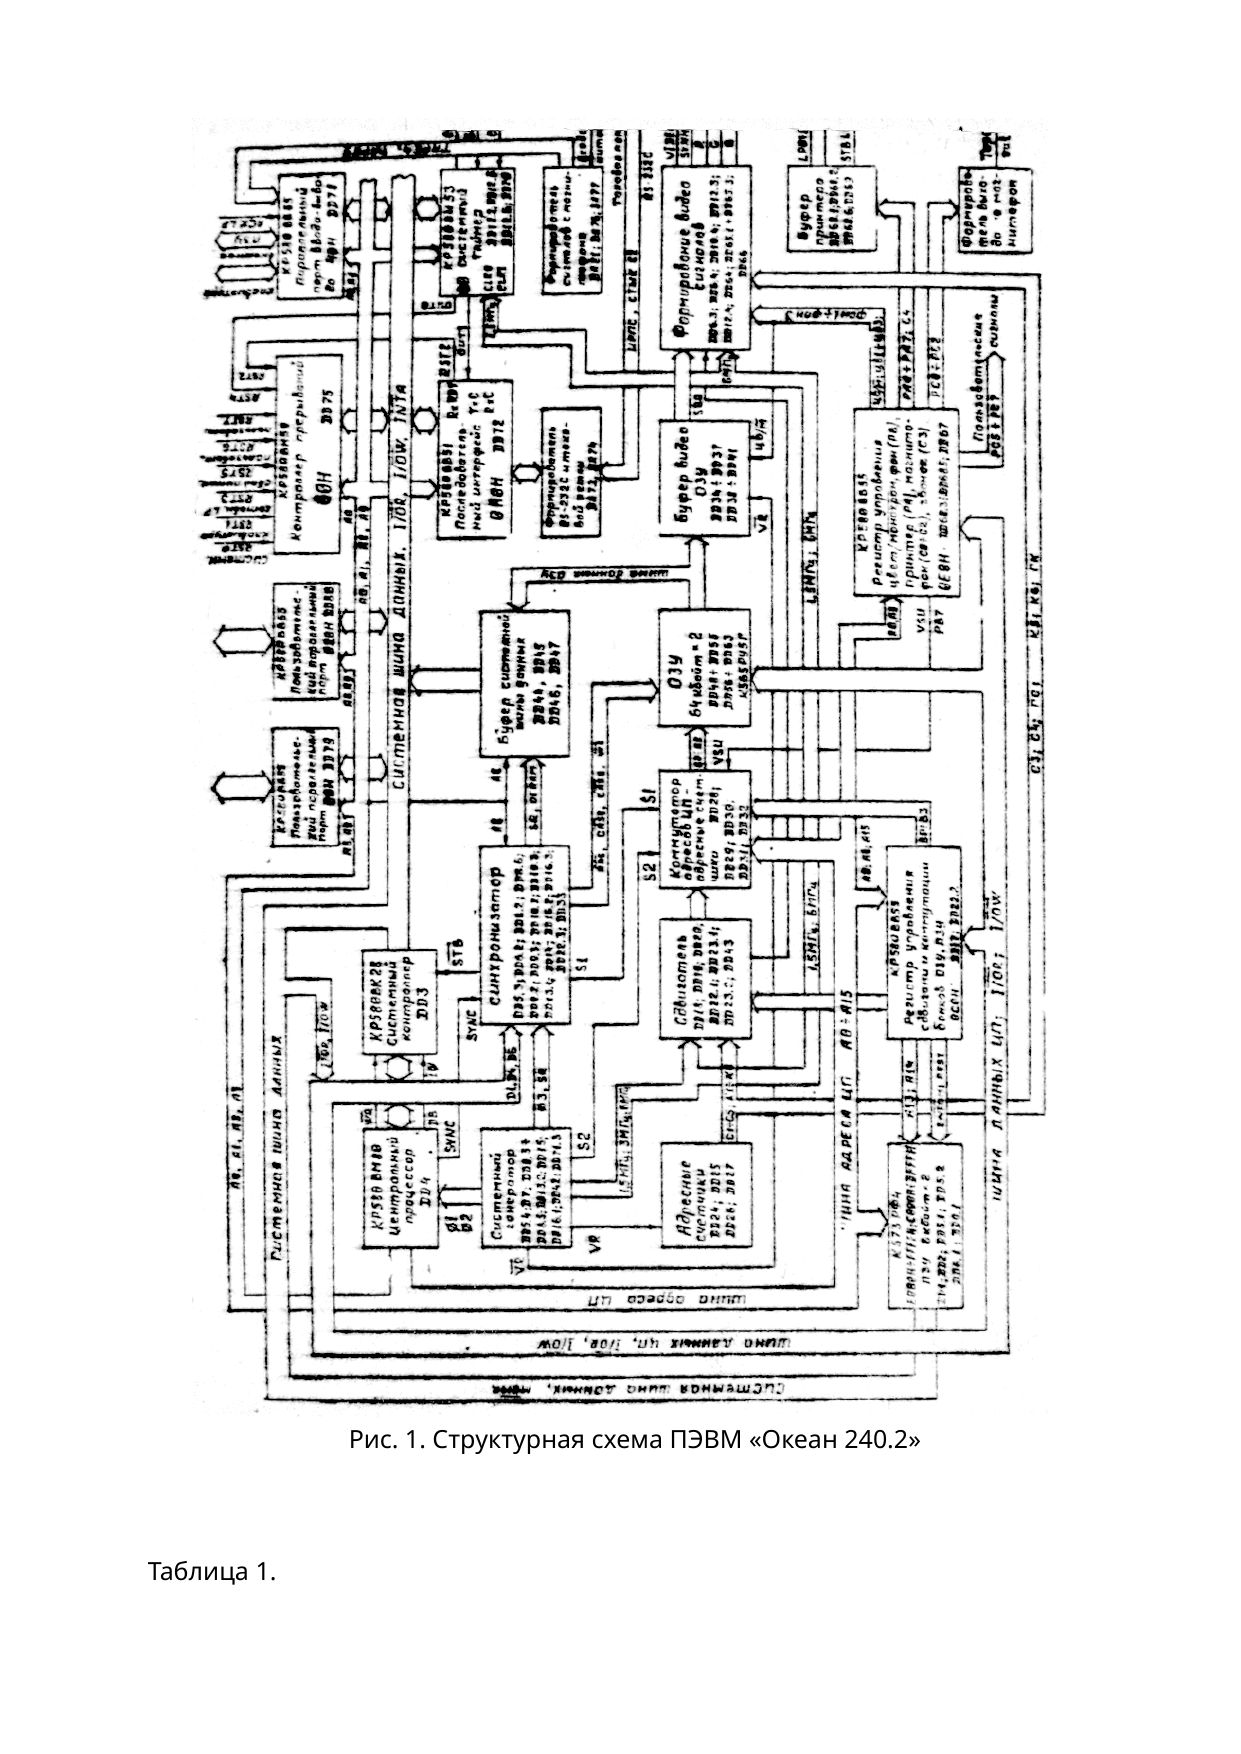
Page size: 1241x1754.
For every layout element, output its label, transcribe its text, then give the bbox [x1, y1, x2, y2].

picture [192, 118, 1049, 1417]
text Таблица 1. [118, 1553, 1122, 1587]
text Рис. 1. Структурная схема ПЭВМ «Океан 240.2» [118, 118, 1122, 1456]
